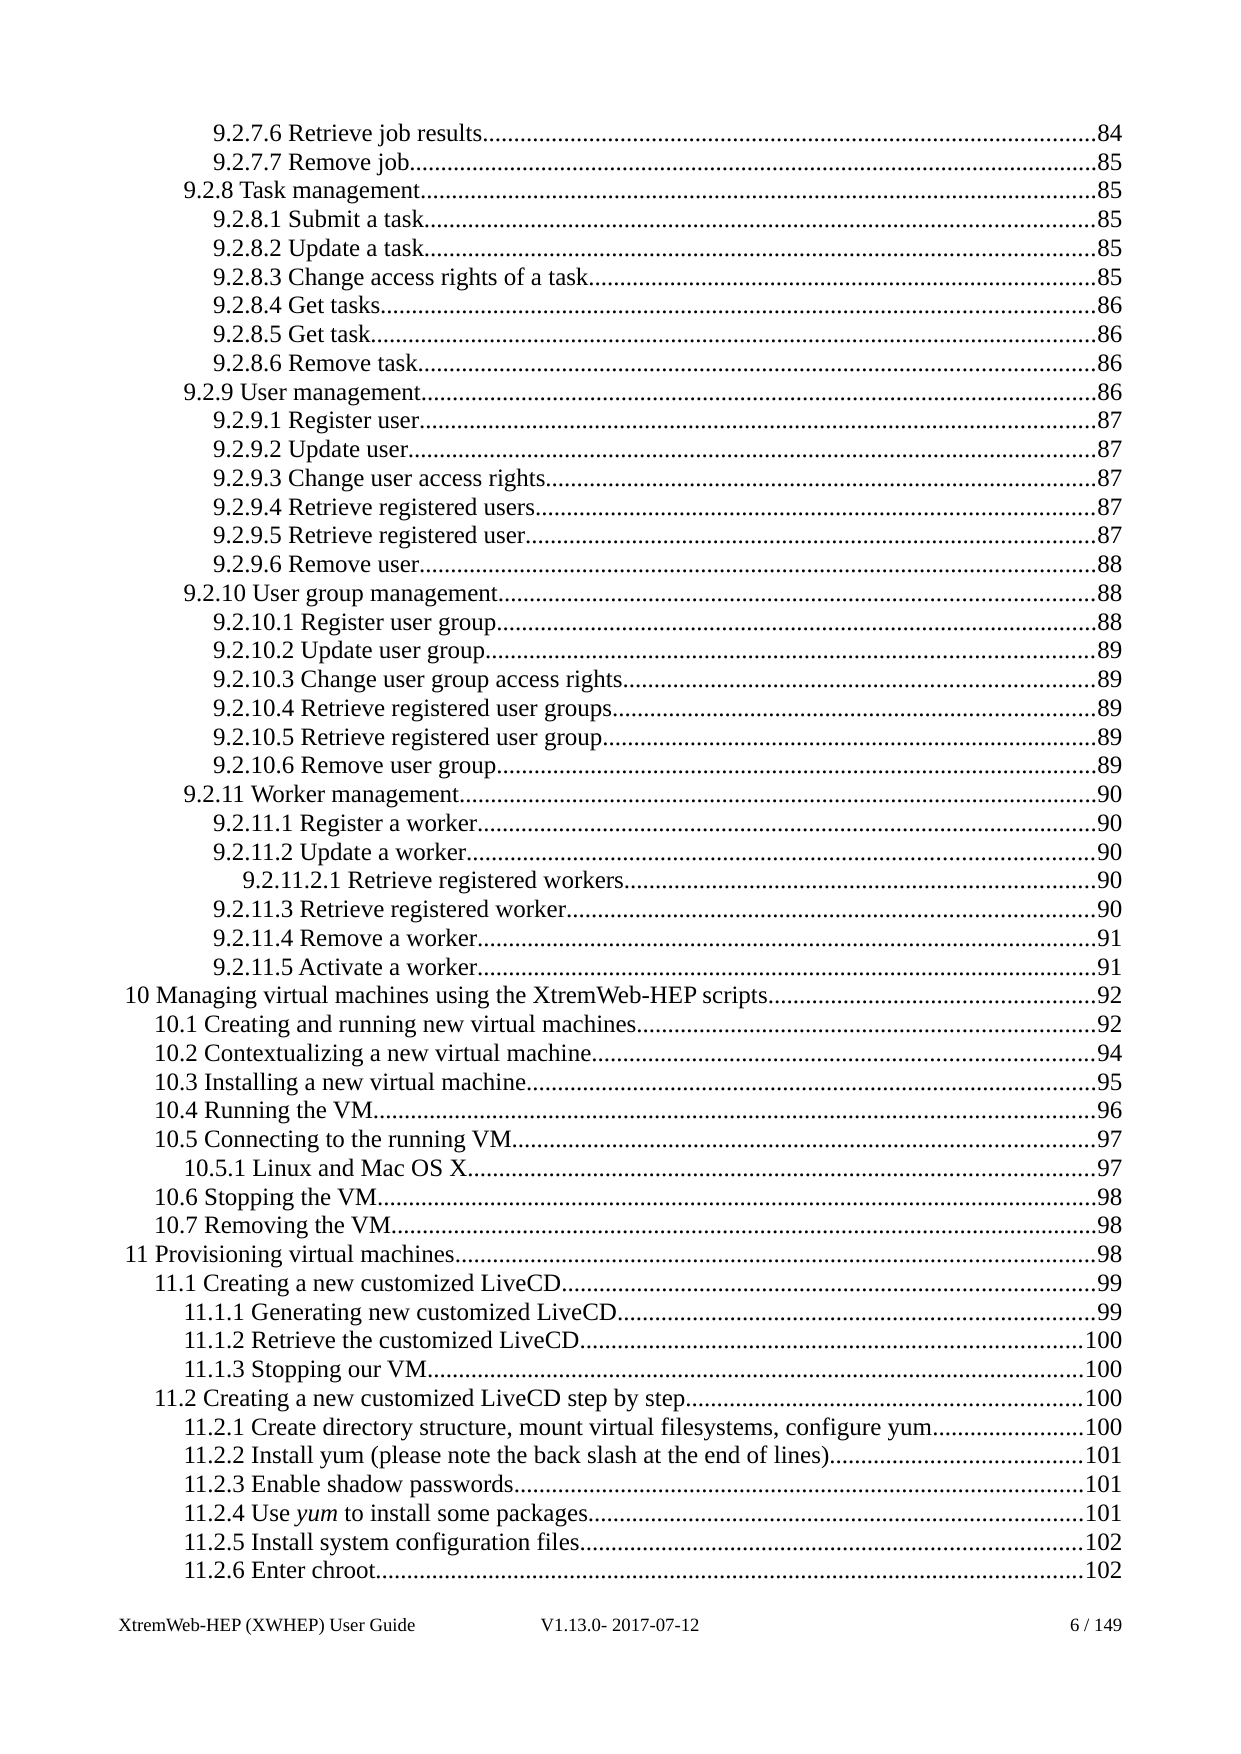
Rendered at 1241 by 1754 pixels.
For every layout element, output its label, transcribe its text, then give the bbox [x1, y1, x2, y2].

text 11.2.2 Install yum (please note the back slash at the end of lines) 101 [177, 1441, 1122, 1469]
text 10.4 Running the VM 96 [148, 1096, 1122, 1124]
text 9.2.11.4 Remove a worker 91 [207, 923, 1122, 952]
text 9.2.10.2 Update user group 89 [207, 636, 1122, 664]
text 9.2.11.1 Register a worker 90 [207, 808, 1122, 837]
text 9.2.11.2.1 Retrieve registered workers 90 [236, 866, 1122, 894]
text 11.1 Creating a new customized LiveCD 99 [148, 1268, 1122, 1297]
text 11.2.3 Enable shadow passwords 101 [177, 1469, 1122, 1498]
text 9.2.11 Worker management 90 [177, 779, 1122, 808]
text 9.2.8.5 Get task 86 [207, 319, 1122, 348]
text 9.2.9.4 Retrieve registered users 87 [207, 492, 1122, 521]
text 9.2.10.6 Remove user group 89 [207, 751, 1122, 779]
text 11.2.5 Install system configuration files 102 [177, 1527, 1122, 1556]
text 9.2.8.6 Remove task 86 [207, 348, 1122, 377]
text 10.3 Installing a new virtual machine 95 [148, 1067, 1122, 1096]
text 10.6 Stopping the VM 98 [148, 1182, 1122, 1211]
text 11.2.6 Enter chroot 102 [177, 1556, 1122, 1584]
text 9.2.11.3 Retrieve registered worker 90 [207, 894, 1122, 923]
text 9.2.10.4 Retrieve registered user groups 89 [207, 693, 1122, 722]
text 9.2.8.1 Submit a task 85 [207, 204, 1122, 233]
text 11.2 Creating a new customized LiveCD step by step 100 [148, 1383, 1122, 1412]
text 11.2.4 Use yum to install some packages 101 [177, 1498, 1122, 1527]
text 9.2.10.3 Change user group access rights 89 [207, 664, 1122, 693]
text 9.2.11.5 Activate a worker 91 [207, 952, 1122, 981]
text 9.2.8.3 Change access rights of a task 85 [207, 262, 1122, 291]
text 9.2.9.3 Change user access rights 87 [207, 463, 1122, 492]
text 9.2.10.5 Retrieve registered user group 89 [207, 722, 1122, 751]
text 9.2.8.2 Update a task 85 [207, 233, 1122, 262]
text 9.2.8 Task management 85 [177, 176, 1122, 204]
text 9.2.8.4 Get tasks 86 [207, 291, 1122, 319]
text 10.7 Removing the VM 98 [148, 1211, 1122, 1239]
text 10 Managing virtual machines using the XtremWeb-HEP scripts 92 [118, 981, 1122, 1009]
text 10.2 Contextualizing a new virtual machine 94 [148, 1038, 1122, 1067]
text 9.2.11.2 Update a worker 90 [207, 837, 1122, 866]
text 9.2.9.5 Retrieve registered user 87 [207, 521, 1122, 549]
text 9.2.9 User management 86 [177, 377, 1122, 406]
text 9.2.9.1 Register user 87 [207, 406, 1122, 434]
text 11 Provisioning virtual machines 98 [118, 1239, 1122, 1268]
text 11.1.2 Retrieve the customized LiveCD 100 [177, 1326, 1122, 1354]
text 9.2.7.7 Remove job 85 [207, 147, 1122, 176]
text 11.1.1 Generating new customized LiveCD 99 [177, 1297, 1122, 1326]
text 11.1.3 Stopping our VM 100 [177, 1354, 1122, 1383]
text 9.2.10 User group management 88 [177, 578, 1122, 607]
text 10.1 Creating and running new virtual machines 92 [148, 1009, 1122, 1038]
text 9.2.9.2 Update user 87 [207, 434, 1122, 463]
text 9.2.9.6 Remove user 88 [207, 549, 1122, 578]
text 9.2.10.1 Register user group 88 [207, 607, 1122, 636]
text 10.5.1 Linux and Mac OS X 97 [177, 1153, 1122, 1182]
text 9.2.7.6 Retrieve job results 84 [207, 118, 1122, 147]
text 11.2.1 Create directory structure, mount virtual filesystems, configure yum 100 [177, 1412, 1122, 1441]
text 10.5 Connecting to the running VM 97 [148, 1124, 1122, 1153]
